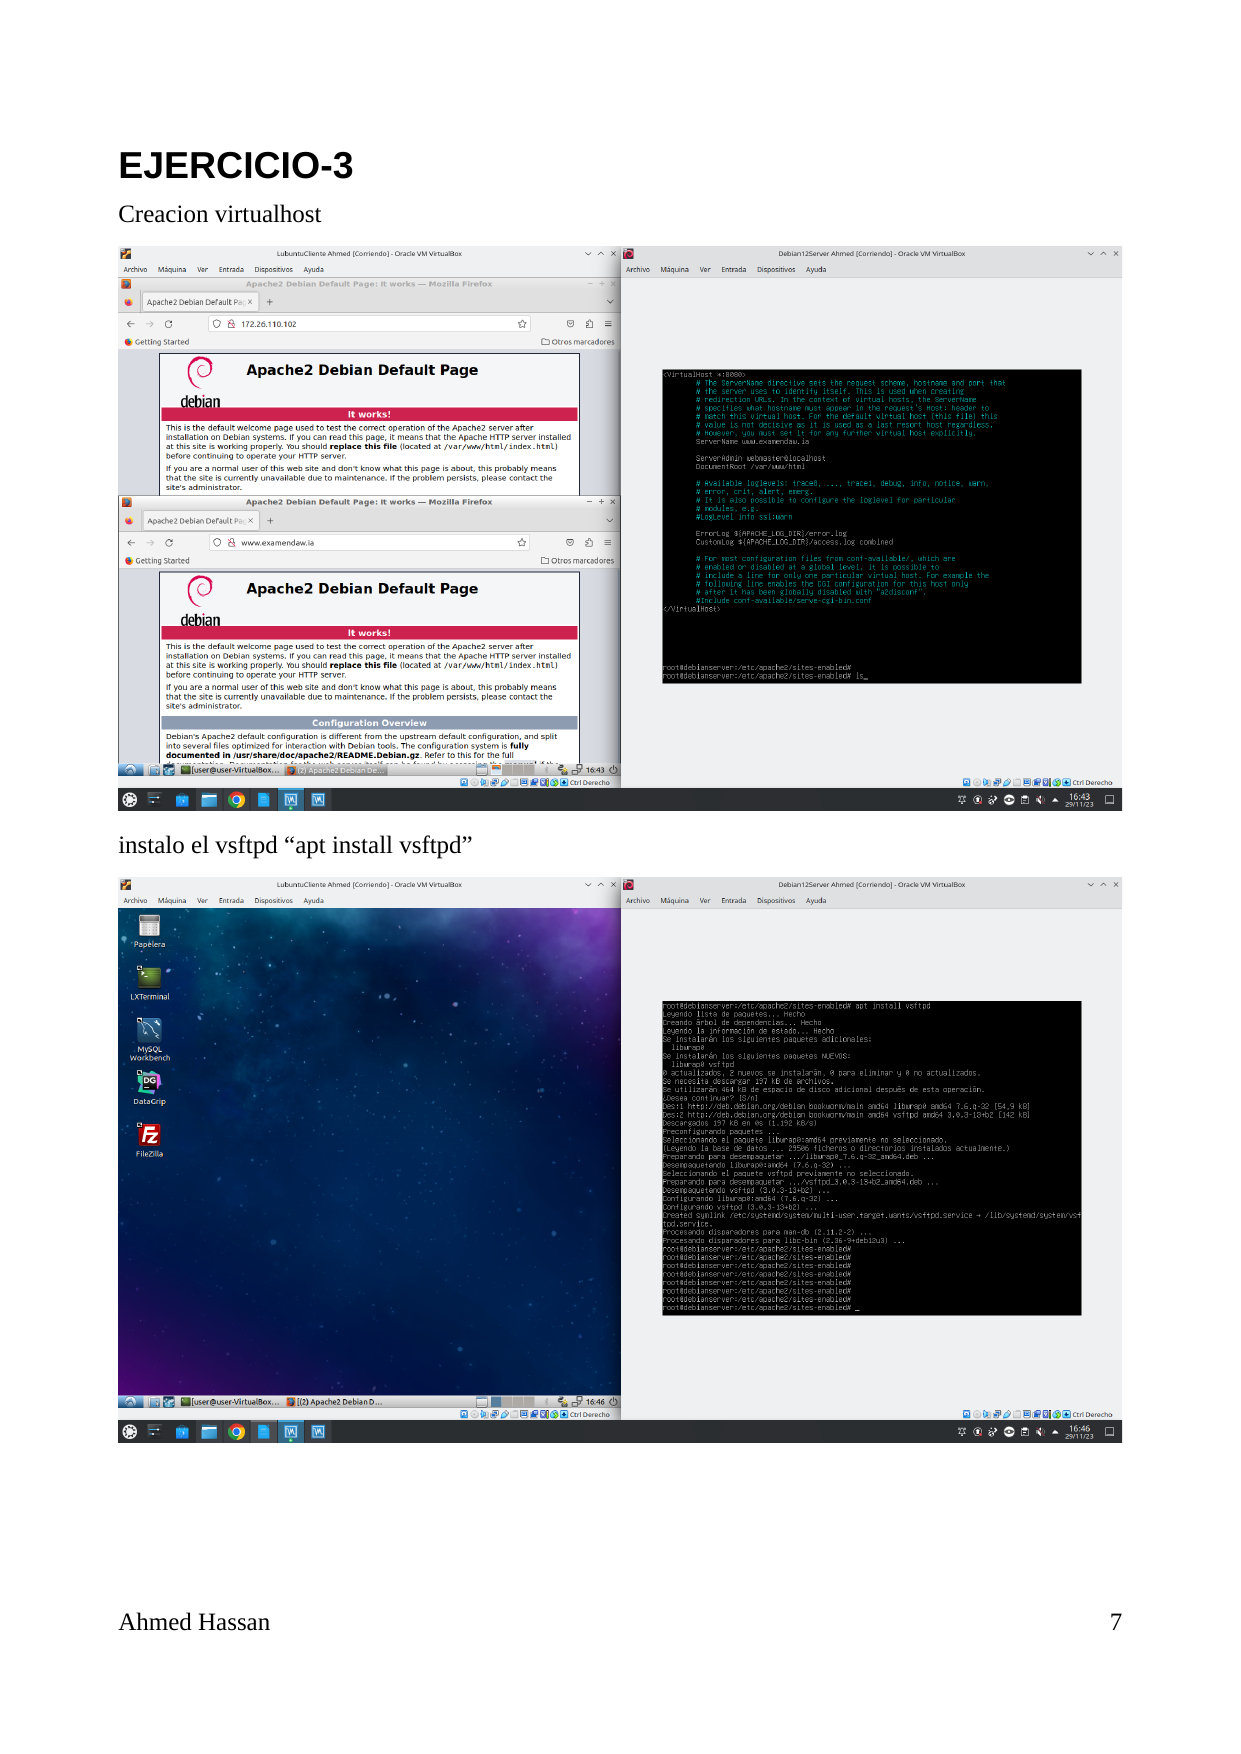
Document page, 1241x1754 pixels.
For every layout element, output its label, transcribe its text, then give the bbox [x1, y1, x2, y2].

picture [118, 877, 1123, 1443]
picture [118, 246, 1123, 811]
subtitle EJERCICIO-3 [118, 143, 1122, 186]
text instalo el vsftpd “apt install vsftpd” [118, 830, 1122, 859]
text Creacion virtualhost [118, 199, 1122, 227]
